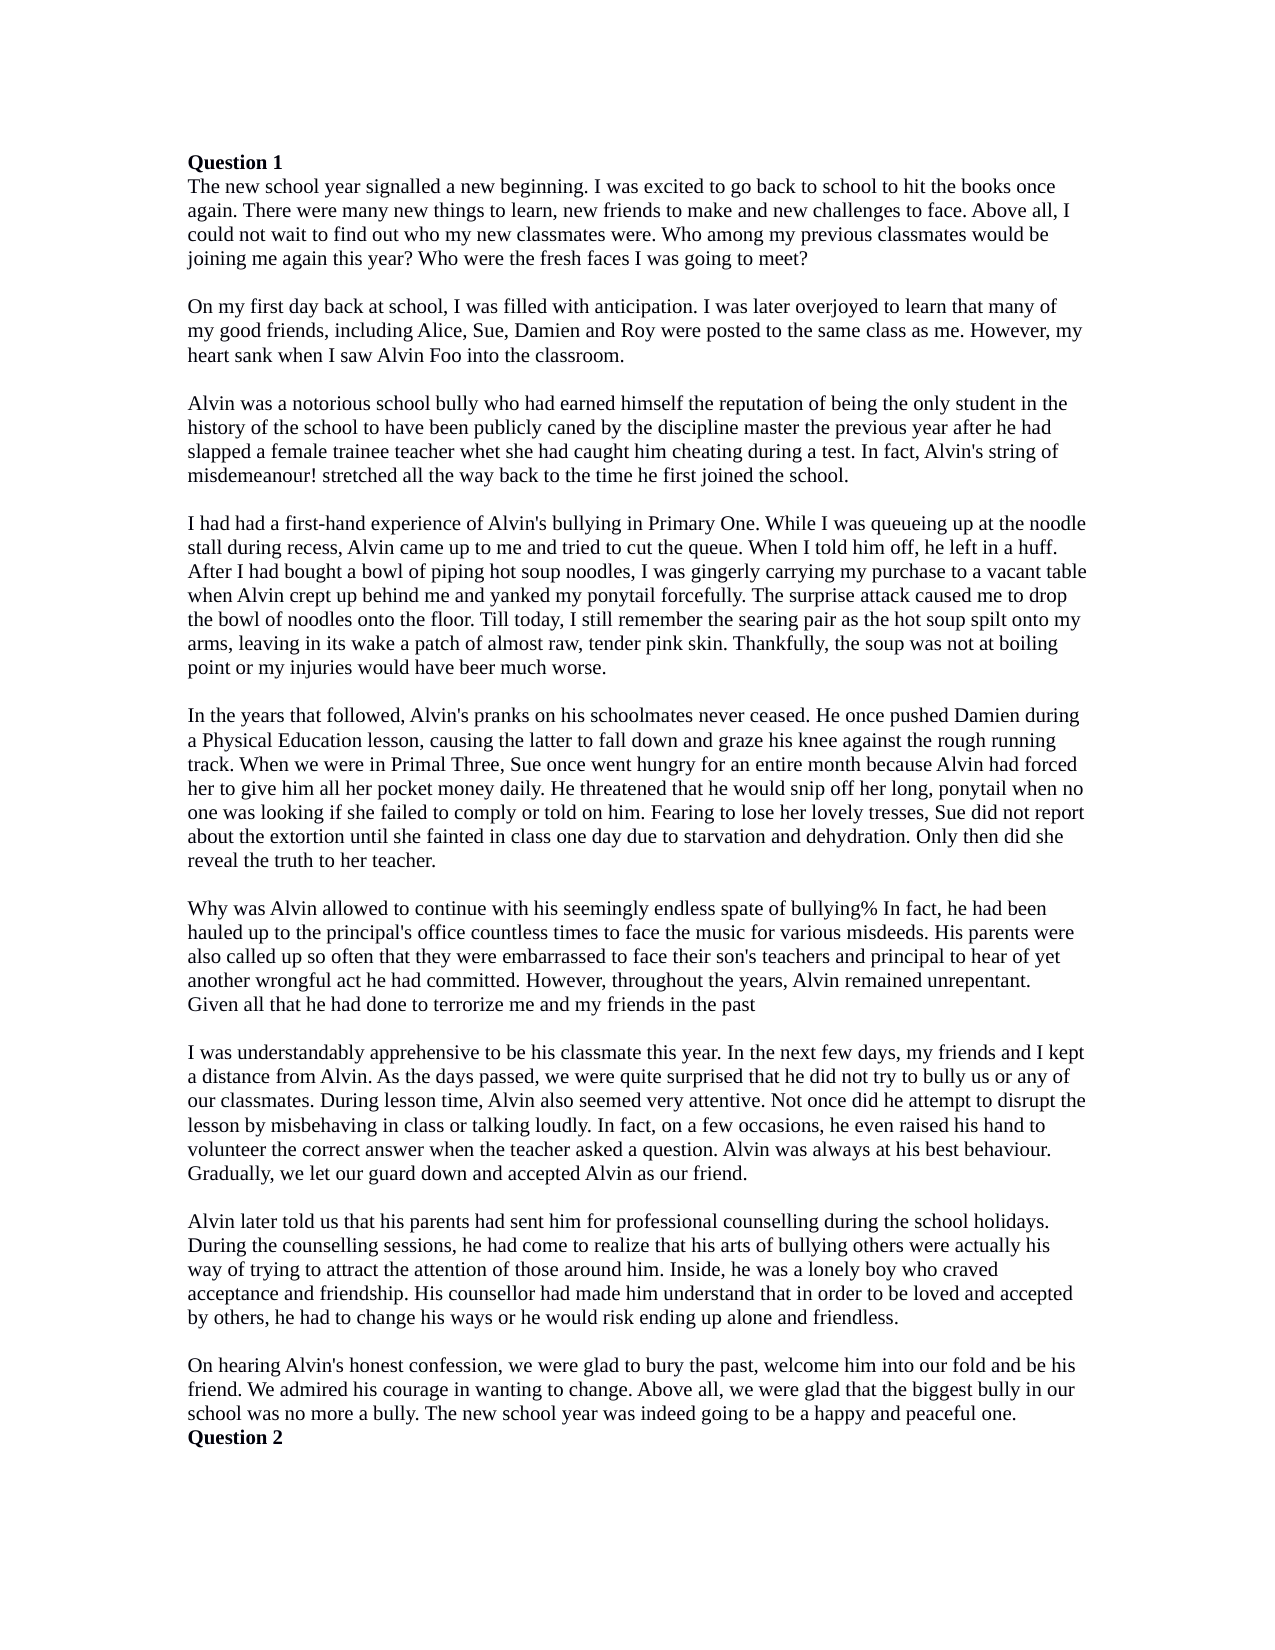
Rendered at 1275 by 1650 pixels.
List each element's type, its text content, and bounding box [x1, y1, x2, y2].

text I was understandably apprehensive to be his classmate this year. In the next few days, my friends and I kept a distance from Alvin. As the days passed, we were quite surprised that he did not try to bully us or any of our classmates. During lesson time, Alvin also seemed very attentive. Not once did he attempt to disrupt the lesson by misbehaving in class or talking loudly. In fact, on a few occasions, he even raised his hand to volunteer the correct answer when the teacher asked a question. Alvin was always at his best behaviour. Gradually, we let our guard down and accepted Alvin as our friend. [187, 1040, 1087, 1185]
text In the years that followed, Alvin's pranks on his schoolmates never ceased. He once pushed Damien during a Physical Education lesson, causing the latter to fall down and graze his knee against the rough running track. When we were in Primal Three, Sue once went hungry for an entire month because Alvin had forced her to give him all her pocket money daily. He threatened that he would snip off her long, ponytail when no one was looking if she failed to comply or told on him. Fearing to lose her lovely tresses, Sue did not report about the extortion until she fainted in class one day due to starvation and dehydration. Only then did she reveal the truth to her teacher. [187, 703, 1087, 872]
text The new school year signalled a new beginning. I was excited to go back to school to hit the books once again. There were many new things to learn, new friends to make and new challenges to face. Above all, I could not wait to find out who my new classmates were. Who among my previous classmates would be joining me again this year? Who were the fresh faces I was going to meet? [187, 174, 1087, 270]
text Question 2 [187, 1425, 1087, 1449]
text On my first day back at school, I was filled with anticipation. I was later overjoyed to learn that many of my good friends, including Alice, Sue, Damien and Roy were posted to the same class as me. However, my heart sank when I saw Alvin Foo into the classroom. [187, 294, 1087, 367]
text Alvin was a notorious school bully who had earned himself the reputation of being the only student in the history of the school to have been publicly caned by the discipline master the previous year after he had slapped a female trainee teacher whet she had caught him cheating during a test. In fact, Alvin's string of misdemeanour! stretched all the way back to the time he first joined the school. [187, 391, 1087, 487]
text Why was Alvin allowed to continue with his seemingly endless spate of bullying% In fact, he had been hauled up to the principal's office countless times to face the music for various misdeeds. His parents were also called up so often that they were embarrassed to face their son's teachers and principal to hear of yet another wrongful act he had committed. However, throughout the years, Alvin remained unrepentant. Given all that he had done to terrorize me and my friends in the past [187, 896, 1087, 1016]
text On hearing Alvin's honest confession, we were glad to bury the past, welcome him into our fold and be his friend. We admired his courage in wanting to change. Above all, we were glad that the biggest bully in our school was no more a bully. The new school year was indeed going to be a happy and peaceful one. [187, 1353, 1087, 1425]
text Alvin later told us that his parents had sent him for professional counselling during the school holidays. During the counselling sessions, he had come to realize that his arts of bullying others were actually his way of trying to attract the attention of those around him. Inside, he was a lonely boy who craved acceptance and friendship. His counsellor had made him understand that in order to be loved and accepted by others, he had to change his ways or he would risk ending up alone and friendless. [187, 1209, 1087, 1329]
text Question 1 [187, 150, 1087, 174]
text I had had a first-hand experience of Alvin's bullying in Primary One. While I was queueing up at the noodle stall during recess, Alvin came up to me and tried to cut the queue. When I told him off, he left in a huff. After I had bought a bowl of piping hot soup noodles, I was gingerly carrying my purchase to a vacant table when Alvin crept up behind me and yanked my ponytail forcefully. The surprise attack caused me to drop the bowl of noodles onto the floor. Till today, I still remember the searing pair as the hot soup spilt onto my arms, leaving in its wake a patch of almost raw, tender pink skin. Thankfully, the soup was not at boiling point or my injuries would have beer much worse. [187, 511, 1087, 679]
